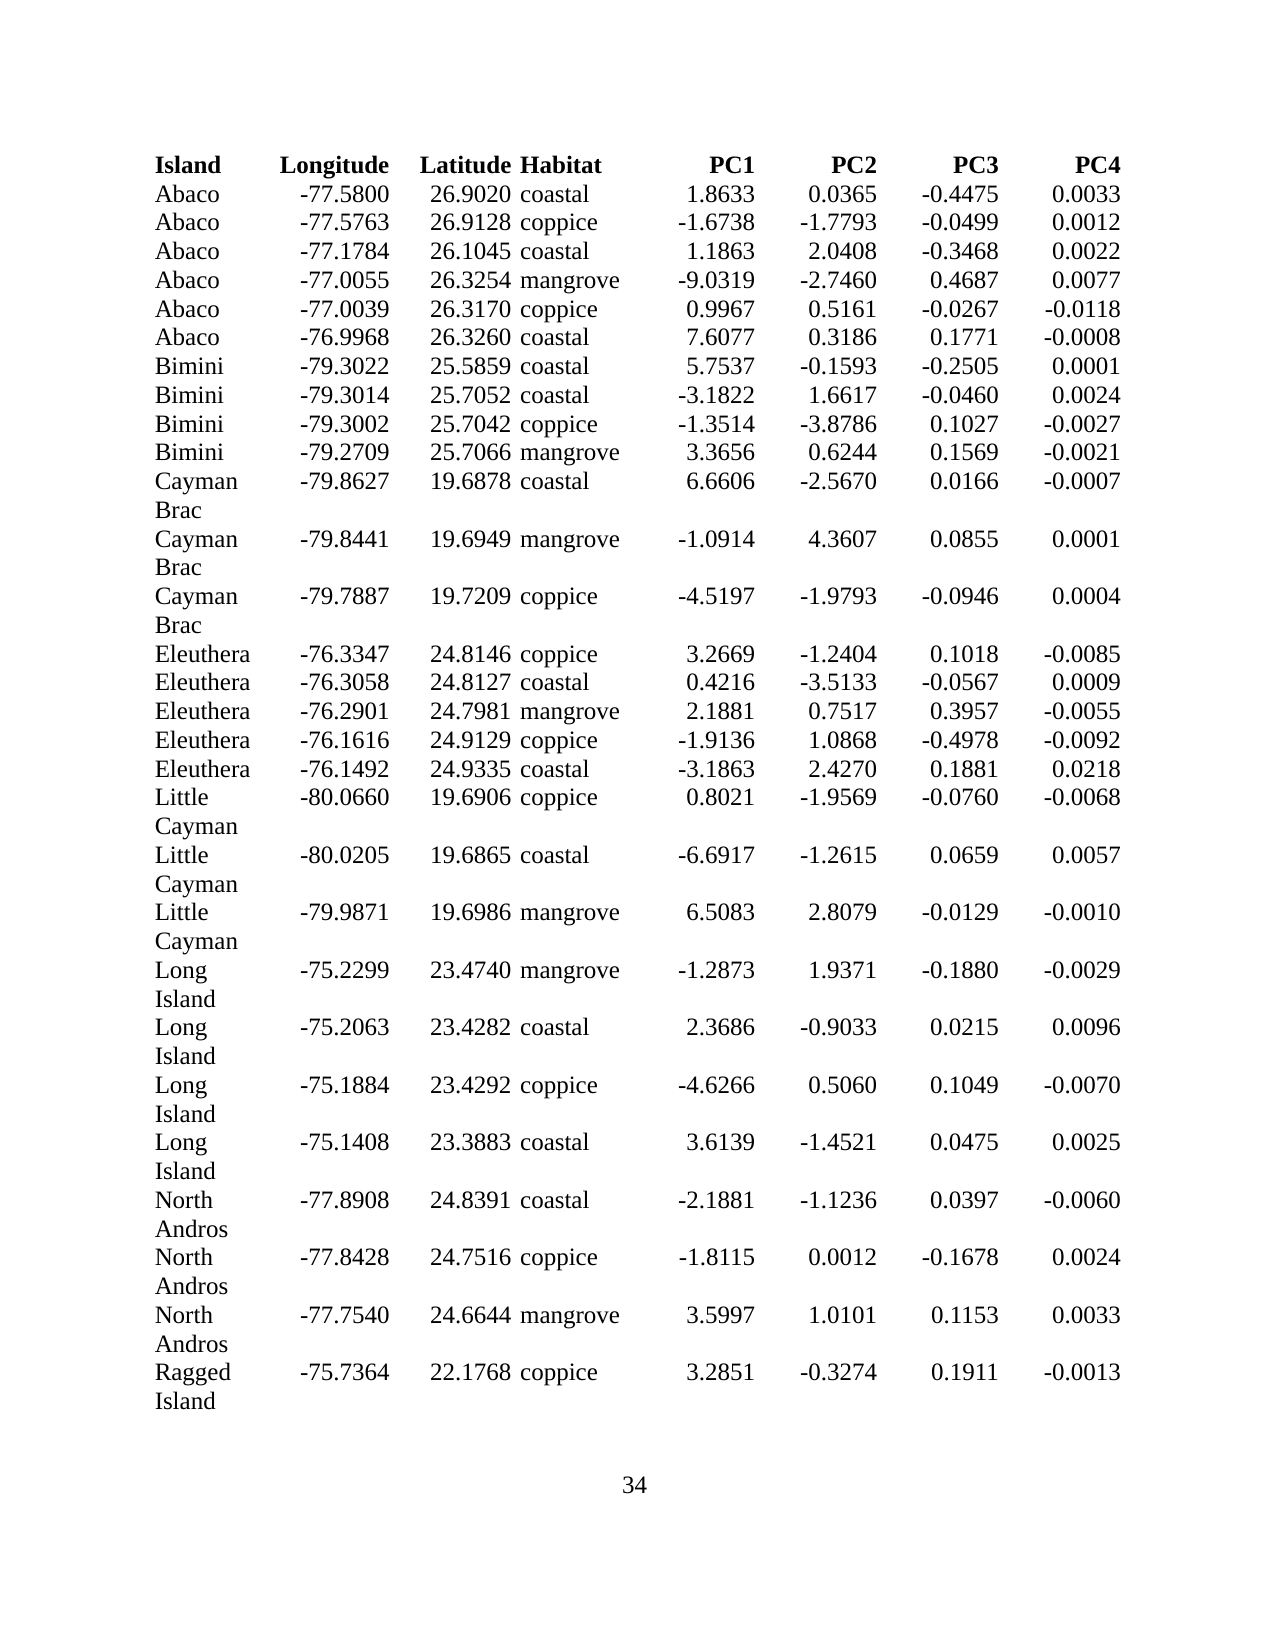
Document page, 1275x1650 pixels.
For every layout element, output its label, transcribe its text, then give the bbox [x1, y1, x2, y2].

table_cell 3.2669 [638, 639, 759, 667]
table_cell -0.4475 [881, 179, 1003, 207]
table_cell -0.0092 [1003, 725, 1125, 754]
table_cell 24.8391 [394, 1185, 516, 1242]
table_cell -1.7793 [759, 208, 881, 236]
table_cell 0.4687 [881, 265, 1003, 294]
table_cell 0.4216 [638, 668, 759, 696]
table_cell -80.0660 [272, 783, 394, 840]
table_cell -1.2615 [759, 840, 881, 897]
table_cell -79.7887 [272, 581, 394, 639]
table_cell 2.3686 [638, 1013, 759, 1070]
table_cell -3.1822 [638, 380, 759, 409]
table_cell coppice [516, 581, 637, 639]
table_cell 0.1881 [881, 754, 1003, 782]
table_cell -0.3468 [881, 236, 1003, 265]
table_cell -1.0914 [638, 524, 759, 581]
table_cell -0.0760 [881, 783, 1003, 840]
table_cell -79.2709 [272, 438, 394, 466]
table_cell 24.6644 [394, 1300, 516, 1357]
table_cell -3.5133 [759, 668, 881, 696]
table_cell 0.8021 [638, 783, 759, 840]
table_cell -1.6738 [638, 208, 759, 236]
table_header PC1 [638, 150, 759, 179]
table_cell -1.2873 [638, 955, 759, 1012]
table_cell 0.6244 [759, 438, 881, 466]
table_cell 0.0025 [1003, 1128, 1125, 1185]
table_cell 0.0218 [1003, 754, 1125, 782]
table_cell -76.1492 [272, 754, 394, 782]
table_cell Little Cayman [150, 898, 272, 955]
table_cell coppice [516, 1243, 637, 1300]
table_cell Bimini [150, 380, 272, 409]
table_cell Abaco [150, 323, 272, 351]
table_cell Abaco [150, 236, 272, 265]
table_cell 0.3186 [759, 323, 881, 351]
table_cell coppice [516, 783, 637, 840]
table_cell Long Island [150, 1128, 272, 1185]
table_cell 0.0012 [1003, 208, 1125, 236]
table_cell 6.5083 [638, 898, 759, 955]
table_cell mangrove [516, 265, 637, 294]
table_cell 0.1018 [881, 639, 1003, 667]
table_cell 0.1027 [881, 409, 1003, 437]
table_cell 0.5060 [759, 1070, 881, 1127]
table_cell coastal [516, 668, 637, 696]
table_cell 26.3170 [394, 294, 516, 322]
table_cell -1.9136 [638, 725, 759, 754]
table_cell coastal [516, 179, 637, 207]
table_cell coastal [516, 1013, 637, 1070]
table_cell 3.5997 [638, 1300, 759, 1357]
table_cell 3.3656 [638, 438, 759, 466]
table_cell -9.0319 [638, 265, 759, 294]
table_cell -1.1236 [759, 1185, 881, 1242]
table_cell -0.1678 [881, 1243, 1003, 1300]
table_cell coastal [516, 380, 637, 409]
table_header Longitude [272, 150, 394, 179]
table_cell -0.0499 [881, 208, 1003, 236]
table_cell -77.0055 [272, 265, 394, 294]
table_cell coppice [516, 1070, 637, 1127]
table_header PC3 [881, 150, 1003, 179]
table_cell 19.6906 [394, 783, 516, 840]
table_cell Bimini [150, 438, 272, 466]
table_cell 1.1863 [638, 236, 759, 265]
table_cell 0.7517 [759, 696, 881, 725]
table_cell -0.9033 [759, 1013, 881, 1070]
table_cell -79.3002 [272, 409, 394, 437]
table_cell -0.0070 [1003, 1070, 1125, 1127]
table_cell Abaco [150, 179, 272, 207]
table_cell -0.4978 [881, 725, 1003, 754]
table_cell -79.3014 [272, 380, 394, 409]
table_cell 1.0101 [759, 1300, 881, 1357]
table_cell -0.1593 [759, 351, 881, 380]
table_cell 0.0397 [881, 1185, 1003, 1242]
table_cell 0.0057 [1003, 840, 1125, 897]
table_cell -1.9793 [759, 581, 881, 639]
table_cell -75.7364 [272, 1358, 394, 1415]
table_cell Abaco [150, 208, 272, 236]
table_cell coastal [516, 236, 637, 265]
table_cell -0.0008 [1003, 323, 1125, 351]
table_cell -2.5670 [759, 466, 881, 524]
table_cell 24.8127 [394, 668, 516, 696]
table_cell -76.3058 [272, 668, 394, 696]
table_cell Little Cayman [150, 840, 272, 897]
table_cell -2.1881 [638, 1185, 759, 1242]
table_cell -77.5800 [272, 179, 394, 207]
table_cell Little Cayman [150, 783, 272, 840]
table_cell 0.0022 [1003, 236, 1125, 265]
table_cell -76.9968 [272, 323, 394, 351]
table_cell Cayman Brac [150, 466, 272, 524]
table_cell 0.0024 [1003, 380, 1125, 409]
table_cell 19.7209 [394, 581, 516, 639]
table_cell -79.3022 [272, 351, 394, 380]
table_cell -75.1884 [272, 1070, 394, 1127]
table_cell -79.8441 [272, 524, 394, 581]
table_cell 7.6077 [638, 323, 759, 351]
table_cell Long Island [150, 1013, 272, 1070]
table_cell mangrove [516, 898, 637, 955]
table_cell 0.1569 [881, 438, 1003, 466]
table_cell 0.0033 [1003, 1300, 1125, 1357]
table_cell 0.5161 [759, 294, 881, 322]
table_cell -0.0129 [881, 898, 1003, 955]
table_cell -76.1616 [272, 725, 394, 754]
table_cell Ragged Island [150, 1358, 272, 1415]
table_cell mangrove [516, 524, 637, 581]
table_cell -6.6917 [638, 840, 759, 897]
table_cell -0.0007 [1003, 466, 1125, 524]
table_cell Eleuthera [150, 754, 272, 782]
table_cell 0.3957 [881, 696, 1003, 725]
table_header PC2 [759, 150, 881, 179]
table_cell 0.0855 [881, 524, 1003, 581]
table_cell 4.3607 [759, 524, 881, 581]
table_cell -0.0021 [1003, 438, 1125, 466]
table_header PC4 [1003, 150, 1125, 179]
table_cell Long Island [150, 955, 272, 1012]
table_cell coastal [516, 351, 637, 380]
table_cell -0.1880 [881, 955, 1003, 1012]
table_cell coastal [516, 754, 637, 782]
table_cell 0.0001 [1003, 351, 1125, 380]
table_cell 26.3260 [394, 323, 516, 351]
table_cell 2.0408 [759, 236, 881, 265]
table_cell 24.9335 [394, 754, 516, 782]
table_cell -77.1784 [272, 236, 394, 265]
table_cell -0.0460 [881, 380, 1003, 409]
table_cell Abaco [150, 265, 272, 294]
table_cell -0.3274 [759, 1358, 881, 1415]
table_cell North Andros [150, 1243, 272, 1300]
table_cell 26.1045 [394, 236, 516, 265]
table_cell 25.7042 [394, 409, 516, 437]
table_cell 25.7052 [394, 380, 516, 409]
table_cell 1.8633 [638, 179, 759, 207]
table_cell coastal [516, 840, 637, 897]
table_cell 19.6865 [394, 840, 516, 897]
table_cell mangrove [516, 438, 637, 466]
table_cell coppice [516, 639, 637, 667]
table_cell -80.0205 [272, 840, 394, 897]
table_cell 0.0475 [881, 1128, 1003, 1185]
table_cell -77.0039 [272, 294, 394, 322]
table_cell coastal [516, 323, 637, 351]
table_cell 19.6949 [394, 524, 516, 581]
table_cell -0.0068 [1003, 783, 1125, 840]
table_cell Eleuthera [150, 696, 272, 725]
table_cell 2.4270 [759, 754, 881, 782]
table_cell -75.2063 [272, 1013, 394, 1070]
table_cell -1.8115 [638, 1243, 759, 1300]
table_cell Cayman Brac [150, 524, 272, 581]
table_cell -3.1863 [638, 754, 759, 782]
table_cell North Andros [150, 1185, 272, 1242]
table_header Habitat [516, 150, 637, 179]
table_cell 2.8079 [759, 898, 881, 955]
table_cell -77.8428 [272, 1243, 394, 1300]
table_cell -0.0085 [1003, 639, 1125, 667]
table_cell -0.0055 [1003, 696, 1125, 725]
table_cell Bimini [150, 351, 272, 380]
table_cell -4.6266 [638, 1070, 759, 1127]
table_cell 5.7537 [638, 351, 759, 380]
table_cell 23.4740 [394, 955, 516, 1012]
table_cell 0.0166 [881, 466, 1003, 524]
table_cell 0.1049 [881, 1070, 1003, 1127]
table_cell mangrove [516, 696, 637, 725]
table_cell 23.4282 [394, 1013, 516, 1070]
table_cell -0.0267 [881, 294, 1003, 322]
table_cell 6.6606 [638, 466, 759, 524]
table_cell 19.6878 [394, 466, 516, 524]
table_cell 0.0215 [881, 1013, 1003, 1070]
table_cell -3.8786 [759, 409, 881, 437]
table_cell -1.3514 [638, 409, 759, 437]
table_cell -0.0946 [881, 581, 1003, 639]
table_cell 3.2851 [638, 1358, 759, 1415]
table_cell Long Island [150, 1070, 272, 1127]
table_cell -0.0010 [1003, 898, 1125, 955]
table_cell 23.3883 [394, 1128, 516, 1185]
table_cell -0.0029 [1003, 955, 1125, 1012]
table_cell 25.5859 [394, 351, 516, 380]
table_cell mangrove [516, 955, 637, 1012]
table_cell 19.6986 [394, 898, 516, 955]
table_header Latitude [394, 150, 516, 179]
table_cell 24.7981 [394, 696, 516, 725]
table_cell 0.9967 [638, 294, 759, 322]
table_cell coppice [516, 409, 637, 437]
table_cell -79.9871 [272, 898, 394, 955]
table_cell -4.5197 [638, 581, 759, 639]
table_cell coppice [516, 1358, 637, 1415]
table_cell -77.7540 [272, 1300, 394, 1357]
table_cell mangrove [516, 1300, 637, 1357]
table_cell -1.2404 [759, 639, 881, 667]
table_cell coppice [516, 208, 637, 236]
table_cell 26.3254 [394, 265, 516, 294]
table_cell Abaco [150, 294, 272, 322]
table_cell Eleuthera [150, 725, 272, 754]
table_cell 1.6617 [759, 380, 881, 409]
table_cell 26.9020 [394, 179, 516, 207]
table_cell -76.3347 [272, 639, 394, 667]
table_cell 1.0868 [759, 725, 881, 754]
table_cell -1.4521 [759, 1128, 881, 1185]
table_cell -77.5763 [272, 208, 394, 236]
table_cell 0.0001 [1003, 524, 1125, 581]
table_cell 24.8146 [394, 639, 516, 667]
table_cell -1.9569 [759, 783, 881, 840]
table_cell 24.7516 [394, 1243, 516, 1300]
table_cell -0.2505 [881, 351, 1003, 380]
table_cell -0.0013 [1003, 1358, 1125, 1415]
table_cell 3.6139 [638, 1128, 759, 1185]
table_cell 24.9129 [394, 725, 516, 754]
table_cell Bimini [150, 409, 272, 437]
table_cell -76.2901 [272, 696, 394, 725]
table_cell -75.1408 [272, 1128, 394, 1185]
table_cell coppice [516, 294, 637, 322]
table_cell 23.4292 [394, 1070, 516, 1127]
table_cell 0.0659 [881, 840, 1003, 897]
table_cell 0.0024 [1003, 1243, 1125, 1300]
table_cell coastal [516, 466, 637, 524]
table_cell 0.1911 [881, 1358, 1003, 1415]
table_cell -0.0027 [1003, 409, 1125, 437]
table_header Island [150, 150, 272, 179]
table_cell Eleuthera [150, 639, 272, 667]
table_cell 25.7066 [394, 438, 516, 466]
table_cell 0.0009 [1003, 668, 1125, 696]
table_cell 0.0004 [1003, 581, 1125, 639]
table_cell North Andros [150, 1300, 272, 1357]
table_cell 0.0365 [759, 179, 881, 207]
table_cell -79.8627 [272, 466, 394, 524]
table_cell 1.9371 [759, 955, 881, 1012]
table_cell 0.0096 [1003, 1013, 1125, 1070]
table_cell 0.1771 [881, 323, 1003, 351]
table_cell -0.0567 [881, 668, 1003, 696]
table_cell Eleuthera [150, 668, 272, 696]
table_cell 0.1153 [881, 1300, 1003, 1357]
table_cell -75.2299 [272, 955, 394, 1012]
table_cell 26.9128 [394, 208, 516, 236]
table_cell Cayman Brac [150, 581, 272, 639]
table_cell coastal [516, 1128, 637, 1185]
table_cell 0.0033 [1003, 179, 1125, 207]
table_cell 0.0012 [759, 1243, 881, 1300]
table_cell -0.0060 [1003, 1185, 1125, 1242]
table_cell -77.8908 [272, 1185, 394, 1242]
table_cell -2.7460 [759, 265, 881, 294]
table_cell 0.0077 [1003, 265, 1125, 294]
table_cell coppice [516, 725, 637, 754]
table_cell 22.1768 [394, 1358, 516, 1415]
table_cell -0.0118 [1003, 294, 1125, 322]
table_cell coastal [516, 1185, 637, 1242]
table_cell 2.1881 [638, 696, 759, 725]
